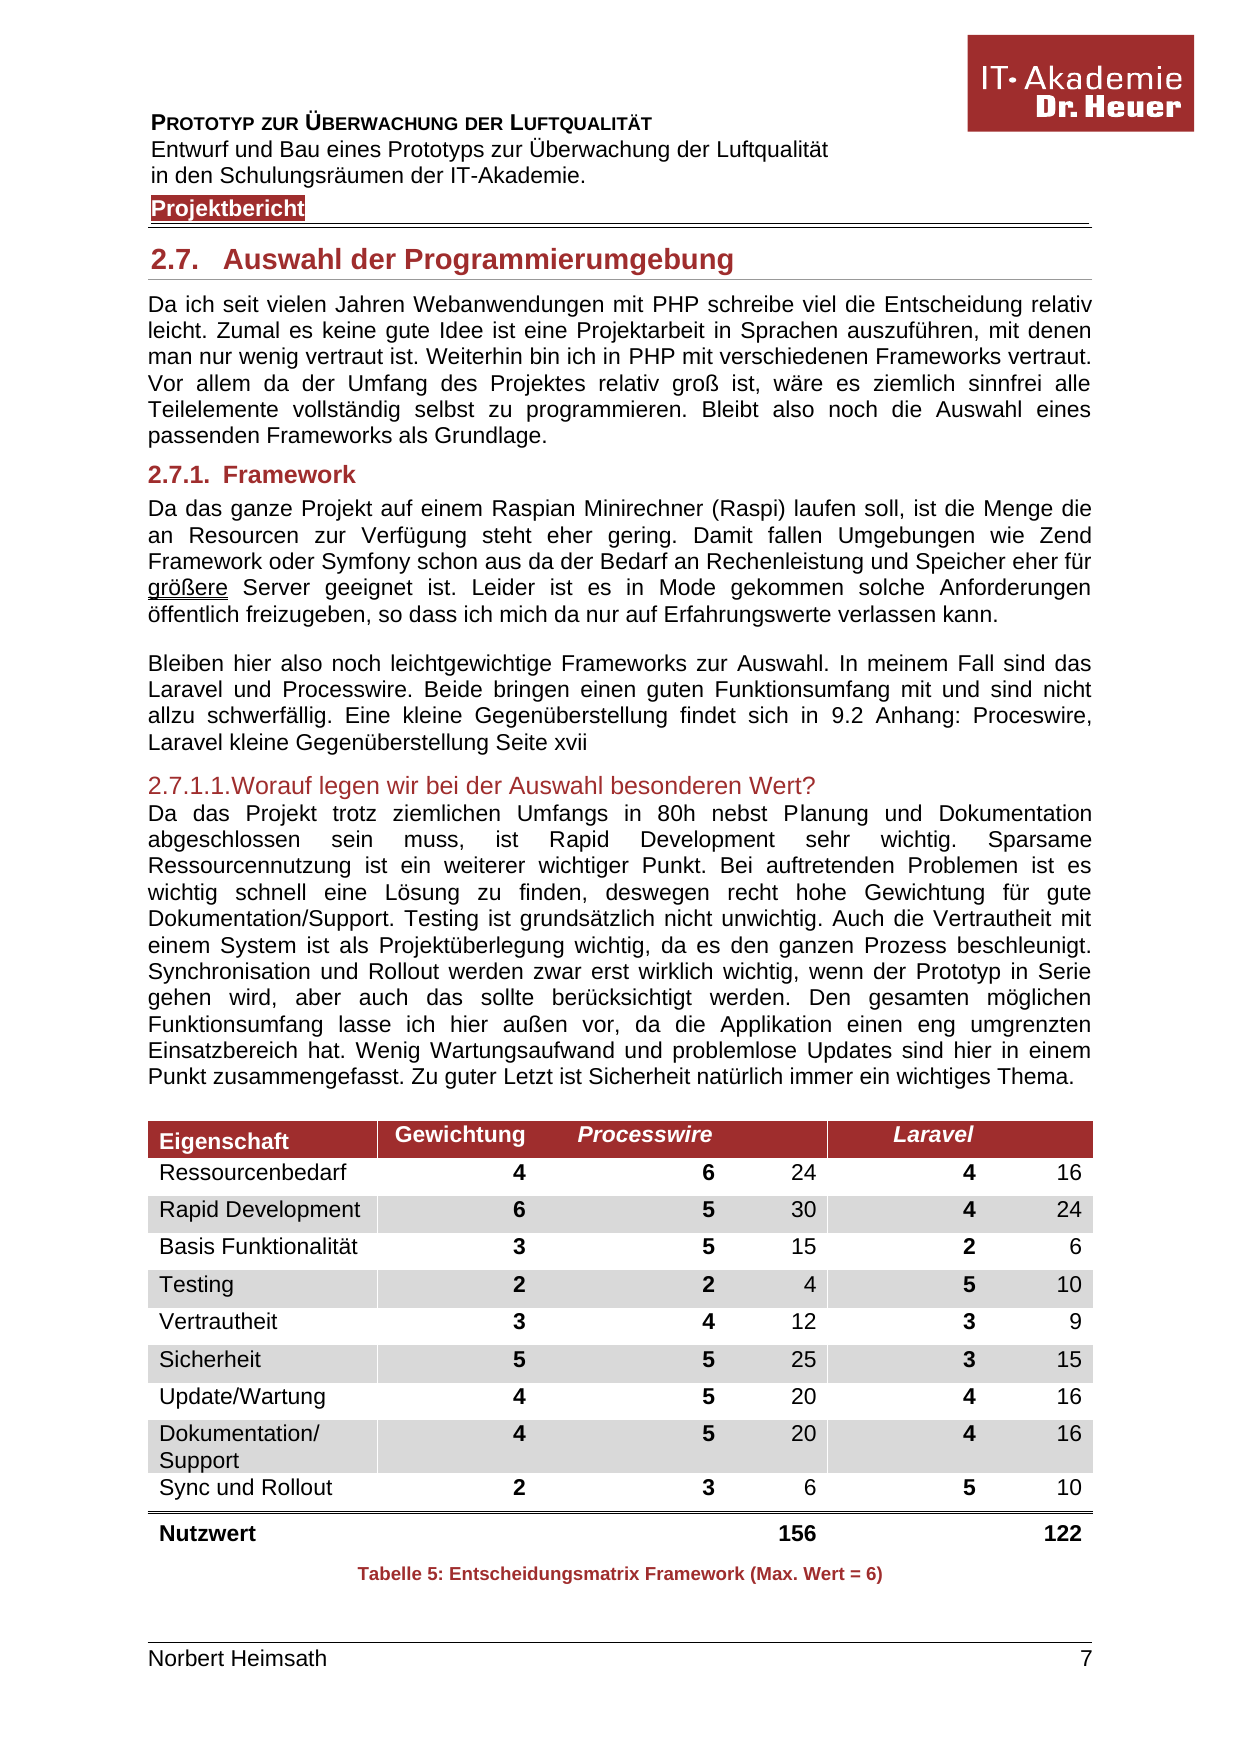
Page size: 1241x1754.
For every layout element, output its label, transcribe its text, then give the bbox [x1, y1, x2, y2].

table_cell 2 [378, 1270, 537, 1308]
table_cell 20 [726, 1383, 827, 1420]
table_cell 5 [537, 1345, 726, 1383]
subtitle Worauf legen wir bei der Auswahl besonderen Wert? [148, 771, 1092, 800]
table_cell 156 [726, 1514, 827, 1563]
table_cell 4 [378, 1420, 537, 1473]
table_cell 5 [537, 1420, 726, 1473]
table_cell 3 [378, 1308, 537, 1345]
table_cell 6 [378, 1196, 537, 1233]
text Da das ganze Projekt auf einem Raspian Minirechner (Raspi) laufen soll, ist die Menge die an Resourcen zur Verfügung steht eher gering. Damit fallen Umgebungen wie Zend Framework oder Symfony schon aus da der Bedarf an Rechenleistung und Speicher eher für größere Server geeignet ist. Leider ist es in Mode gekommen solche Anforderungen öffentlich freizugeben, so dass ich mich da nur auf Erfahrungswerte verlassen kann. [148, 495, 1092, 627]
table_cell 4 [726, 1270, 827, 1308]
table_cell 4 [828, 1196, 987, 1233]
table_cell 15 [987, 1345, 1093, 1383]
table_header Eigenschaft [148, 1121, 377, 1158]
table_cell 122 [987, 1514, 1093, 1563]
table_cell 6 [537, 1158, 726, 1196]
text Bleiben hier also noch leichtgewichtige Frameworks zur Auswahl. In meinem Fall sind das Laravel und Processwire. Beide bringen einen guten Funktionsumfang mit und sind nicht allzu schwerfällig. Eine kleine Gegenüberstellung findet sich in 9.2 Anhang: Proceswire, Laravel kleine Gegenüberstellung Seite xviii [148, 649, 1092, 755]
table_cell 4 [828, 1158, 987, 1196]
table_cell 5 [378, 1345, 537, 1383]
table_cell Ressourcenbedarf [148, 1158, 377, 1196]
table_header [987, 1121, 1093, 1158]
table_cell 30 [726, 1196, 827, 1233]
table_cell 10 [987, 1473, 1093, 1511]
table_cell Nutzwert [148, 1514, 377, 1563]
table_cell Rapid Development [148, 1196, 377, 1233]
table_header Processwire [537, 1121, 726, 1158]
table_cell Basis Funktionalität [148, 1233, 377, 1270]
table_cell 3 [537, 1473, 726, 1511]
table_cell 5 [828, 1270, 987, 1308]
table_header [726, 1121, 827, 1158]
table_cell Dokumentation/ Support [148, 1420, 377, 1473]
table_cell Sicherheit [148, 1345, 377, 1383]
table_cell [537, 1514, 726, 1563]
table_cell 6 [726, 1473, 827, 1511]
table_cell 5 [828, 1473, 987, 1511]
table_cell 4 [828, 1383, 987, 1420]
table_cell 5 [537, 1383, 726, 1420]
table_cell 16 [987, 1158, 1093, 1196]
text Da ich seit vielen Jahren Webanwendungen mit PHP schreibe viel die Entscheidung relativ leicht. Zumal es keine gute Idee ist eine Projektarbeit in Sprachen auszuführen, mit denen man nur wenig vertraut ist. Weiterhin bin ich in PHP mit verschiedenen Frameworks vertraut. Vor allem da der Umfang des Projektes relativ groß ist, wäre es ziemlich sinnfrei alle Teilelemente vollständig selbst zu programmieren. Bleibt also noch die Auswahl eines passenden Frameworks als Grundlage. [148, 291, 1092, 449]
table_cell [378, 1514, 537, 1563]
subtitle Framework [148, 461, 1092, 489]
text Tabelle 5: Entscheidungsmatrix Framework (Max. Wert = 6) [148, 1563, 1092, 1585]
subtitle Auswahl der Programmierumgebung [148, 239, 1092, 279]
table_cell 2 [537, 1270, 726, 1308]
table_cell 3 [828, 1345, 987, 1383]
table_cell [828, 1514, 987, 1563]
table_cell 2 [378, 1473, 537, 1511]
table_cell Update/Wartung [148, 1383, 377, 1420]
table_cell 2 [828, 1233, 987, 1270]
table_cell 12 [726, 1308, 827, 1345]
table_cell 25 [726, 1345, 827, 1383]
table_cell 24 [726, 1158, 827, 1196]
table_header Laravel [828, 1121, 987, 1158]
table_header Gewichtung [378, 1121, 537, 1158]
table_cell 5 [537, 1233, 726, 1270]
table_cell 4 [378, 1383, 537, 1420]
table_cell 3 [378, 1233, 537, 1270]
table_cell 9 [987, 1308, 1093, 1345]
table_cell 6 [987, 1233, 1093, 1270]
table_cell 15 [726, 1233, 827, 1270]
table_cell 4 [828, 1420, 987, 1473]
table_cell 4 [378, 1158, 537, 1196]
table_cell 24 [987, 1196, 1093, 1233]
text Da das Projekt trotz ziemlichen Umfangs in 80h nebst Planung und Dokumentation abgeschlossen sein muss, ist Rapid Development sehr wichtig. Sparsame Ressourcennutzung ist ein weiterer wichtiger Punkt. Bei auftretenden Problemen ist es wichtig schnell eine Lösung zu finden, deswegen recht hohe Gewichtung für gute Dokumentation/Support. Testing ist grundsätzlich nicht unwichtig. Auch die Vertrautheit mit einem System ist als Projektüberlegung wichtig, da es den ganzen Prozess beschleunigt. Synchronisation und Rollout werden zwar erst wirklich wichtig, wenn der Prototyp in Serie gehen wird, aber auch das sollte berücksichtigt werden. Den gesamten möglichen Funktionsumfang lasse ich hier außen vor, da die Applikation einen eng umgrenzten Einsatzbereich hat. Wenig Wartungsaufwand und problemlose Updates sind hier in einem Punkt zusammengefasst. Zu guter Letzt ist Sicherheit natürlich immer ein wichtiges Thema. [148, 800, 1092, 1090]
table_cell 5 [537, 1196, 726, 1233]
table_cell 20 [726, 1420, 827, 1473]
table_cell Testing [148, 1270, 377, 1308]
table_cell 16 [987, 1383, 1093, 1420]
table_cell 4 [537, 1308, 726, 1345]
table_cell 16 [987, 1420, 1093, 1473]
table_cell Sync und Rollout [148, 1473, 377, 1511]
table_cell 10 [987, 1270, 1093, 1308]
table_cell Vertrautheit [148, 1308, 377, 1345]
table_cell 3 [828, 1308, 987, 1345]
